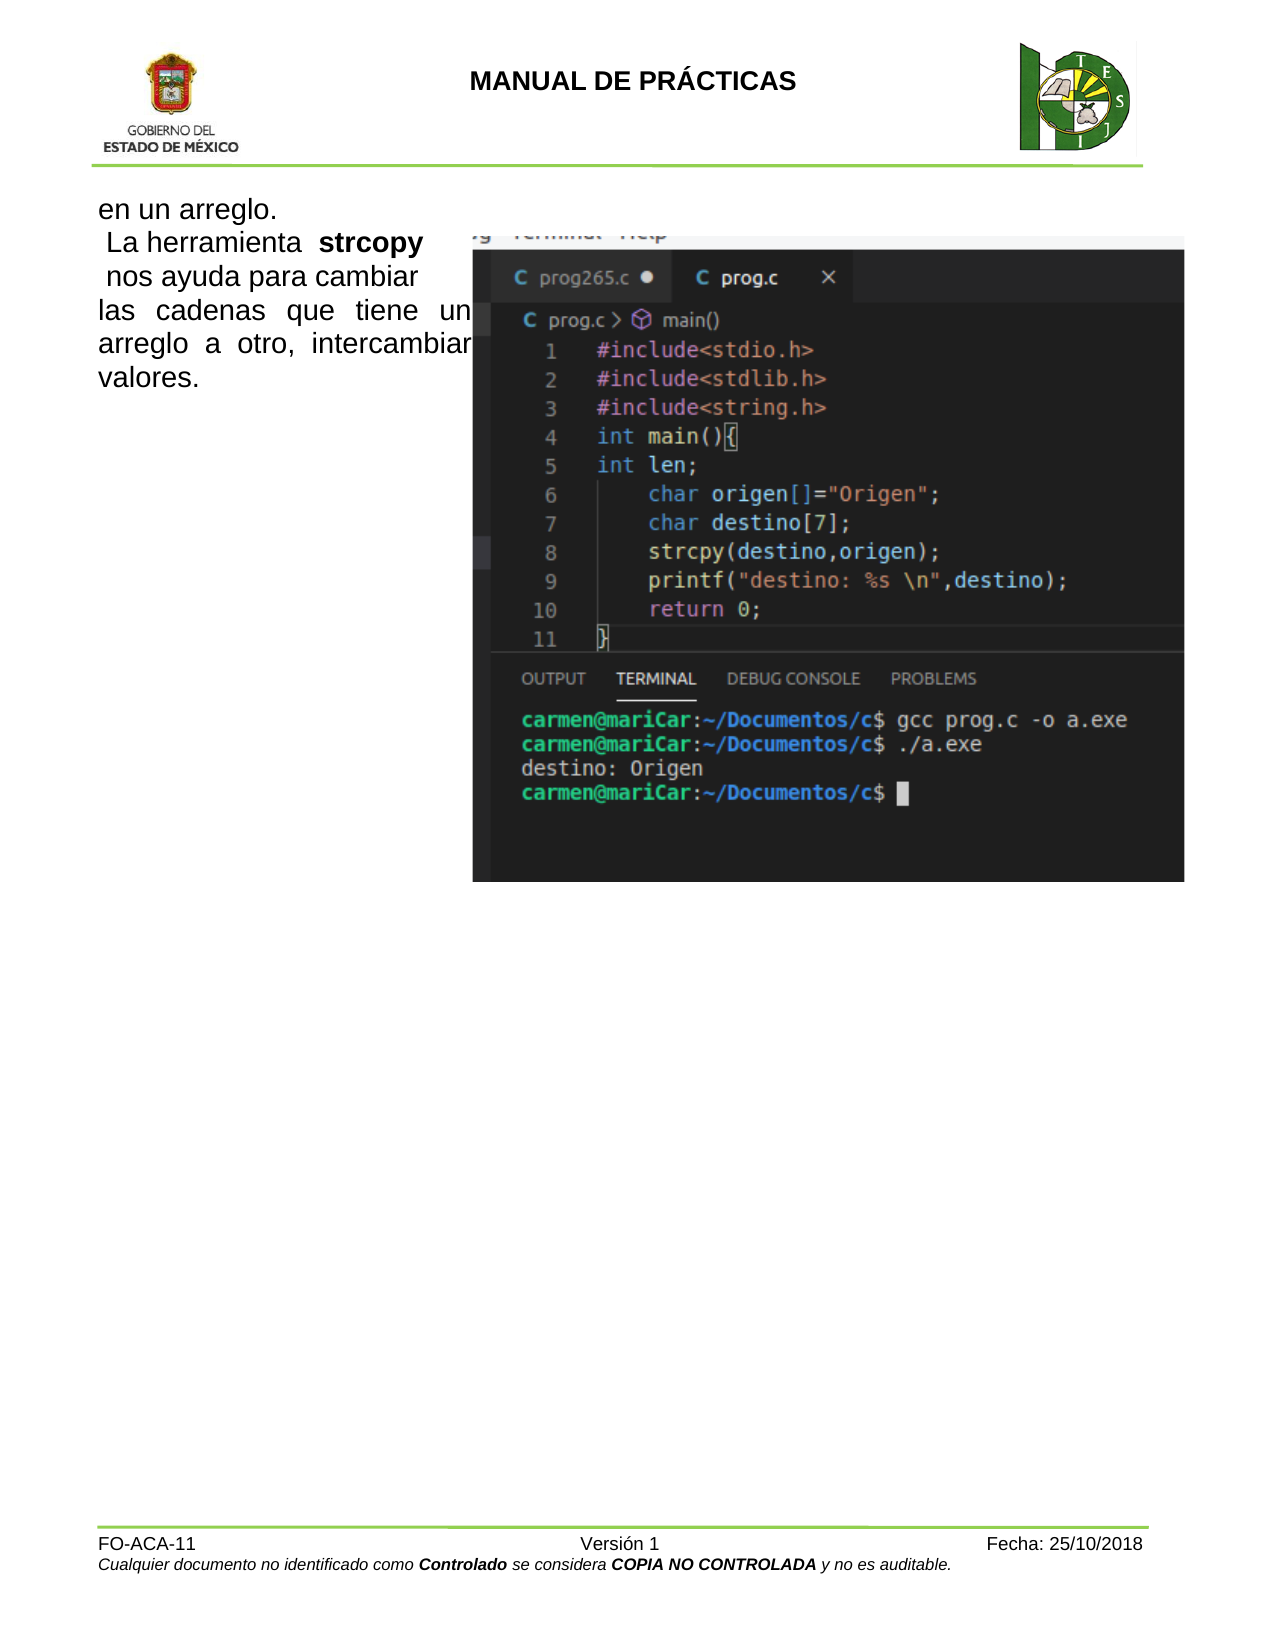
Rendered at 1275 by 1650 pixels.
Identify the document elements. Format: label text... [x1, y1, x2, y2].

text [1096, 259, 1183, 293]
picture [1018, 41, 1137, 157]
picture [95, 42, 241, 161]
text La herramienta strcopy [98, 226, 1183, 259]
picture [472, 236, 1096, 882]
text las cadenas que tiene un arreglo a otro, intercambiar valores. [98, 293, 472, 393]
text [1096, 293, 1183, 393]
text en un arreglo. [98, 192, 1183, 226]
text nos ayuda para cambiar [98, 259, 472, 293]
